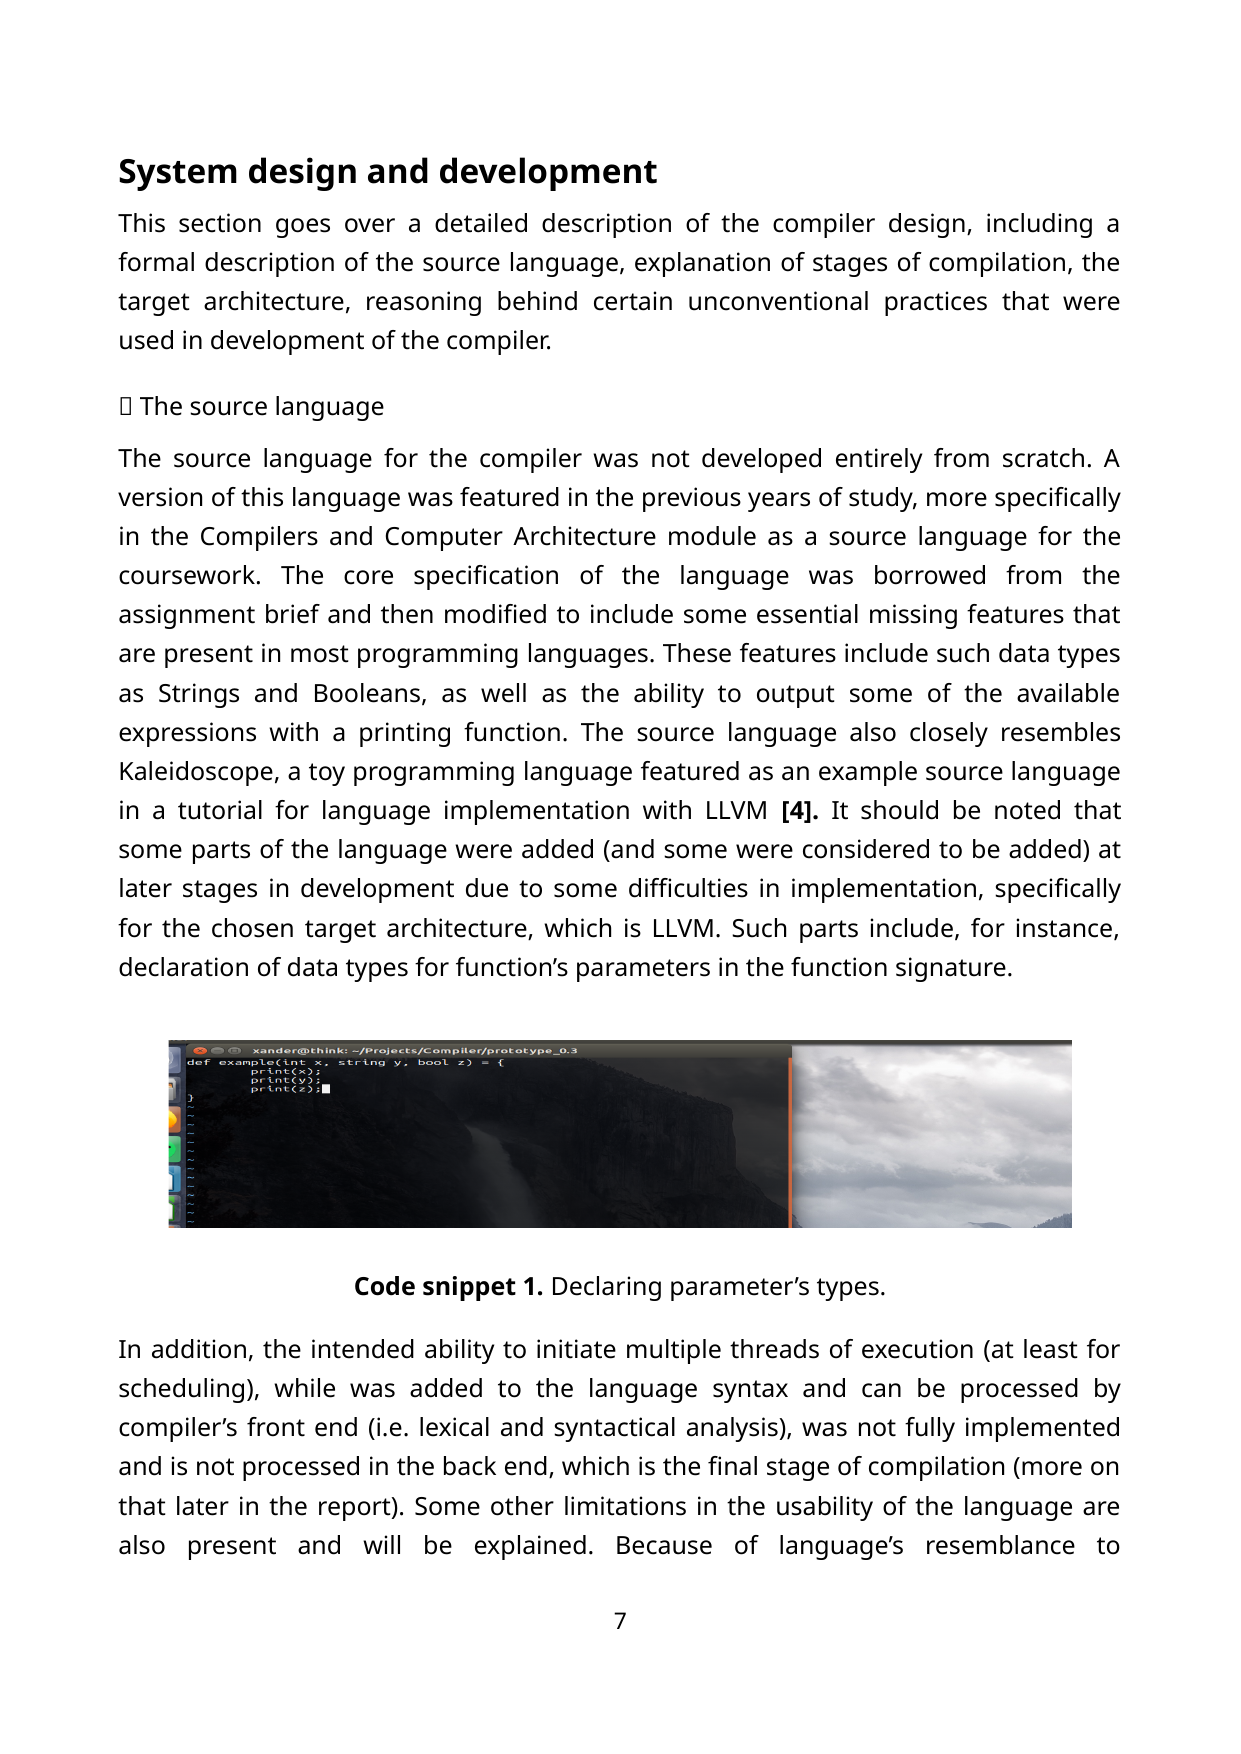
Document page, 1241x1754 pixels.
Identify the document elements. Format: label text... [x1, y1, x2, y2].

text This section goes over a detailed description of the compiler design, including a formal description of the source language, explanation of stages of compilation, the target architecture, reasoning behind certain unconventional practices that were used in development of the compiler. [118, 206, 1122, 357]
subtitle  The source language [118, 389, 1122, 423]
subtitle System design and development [118, 148, 1122, 193]
picture [168, 1040, 256, 1053]
text In addition, the intended ability to initiate multiple threads of execution (at least for scheduling), while was added to the language syntax and can be processed by compiler’s front end (i.e. lexical and syntactical analysis), was not fully implemented and is not processed in the back end, which is the final stage of compilation (more on that later in the report). Some other limitations in the usability of the language are also present and will be explained. Because of language’s resemblance to [118, 1332, 1122, 1561]
text The source language for the compiler was not developed entirely from scratch. A version of this language was featured in the previous years of study, more specifically in the Compilers and Computer Architecture module as a source language for the coursework. The core specification of the language was borrowed from the assignment brief and then modified to include some essential missing features that are present in most programming languages. These features include such data types as Strings and Booleans, as well as the ability to output some of the available expressions with a printing function. The source language also closely resembles Kaleidoscope, a toy programming language featured as an example source language in a tutorial for language implementation with LLVM [4]. It should be noted that some parts of the language were added (and some were considered to be added) at later stages in development due to some difficulties in implementation, specifically for the chosen target architecture, which is LLVM. Such parts include, for instance, declaration of data types for function’s parameters in the function signature. [118, 440, 1122, 983]
text Code snippet 1. Declaring parameter’s types. [118, 1269, 1122, 1303]
